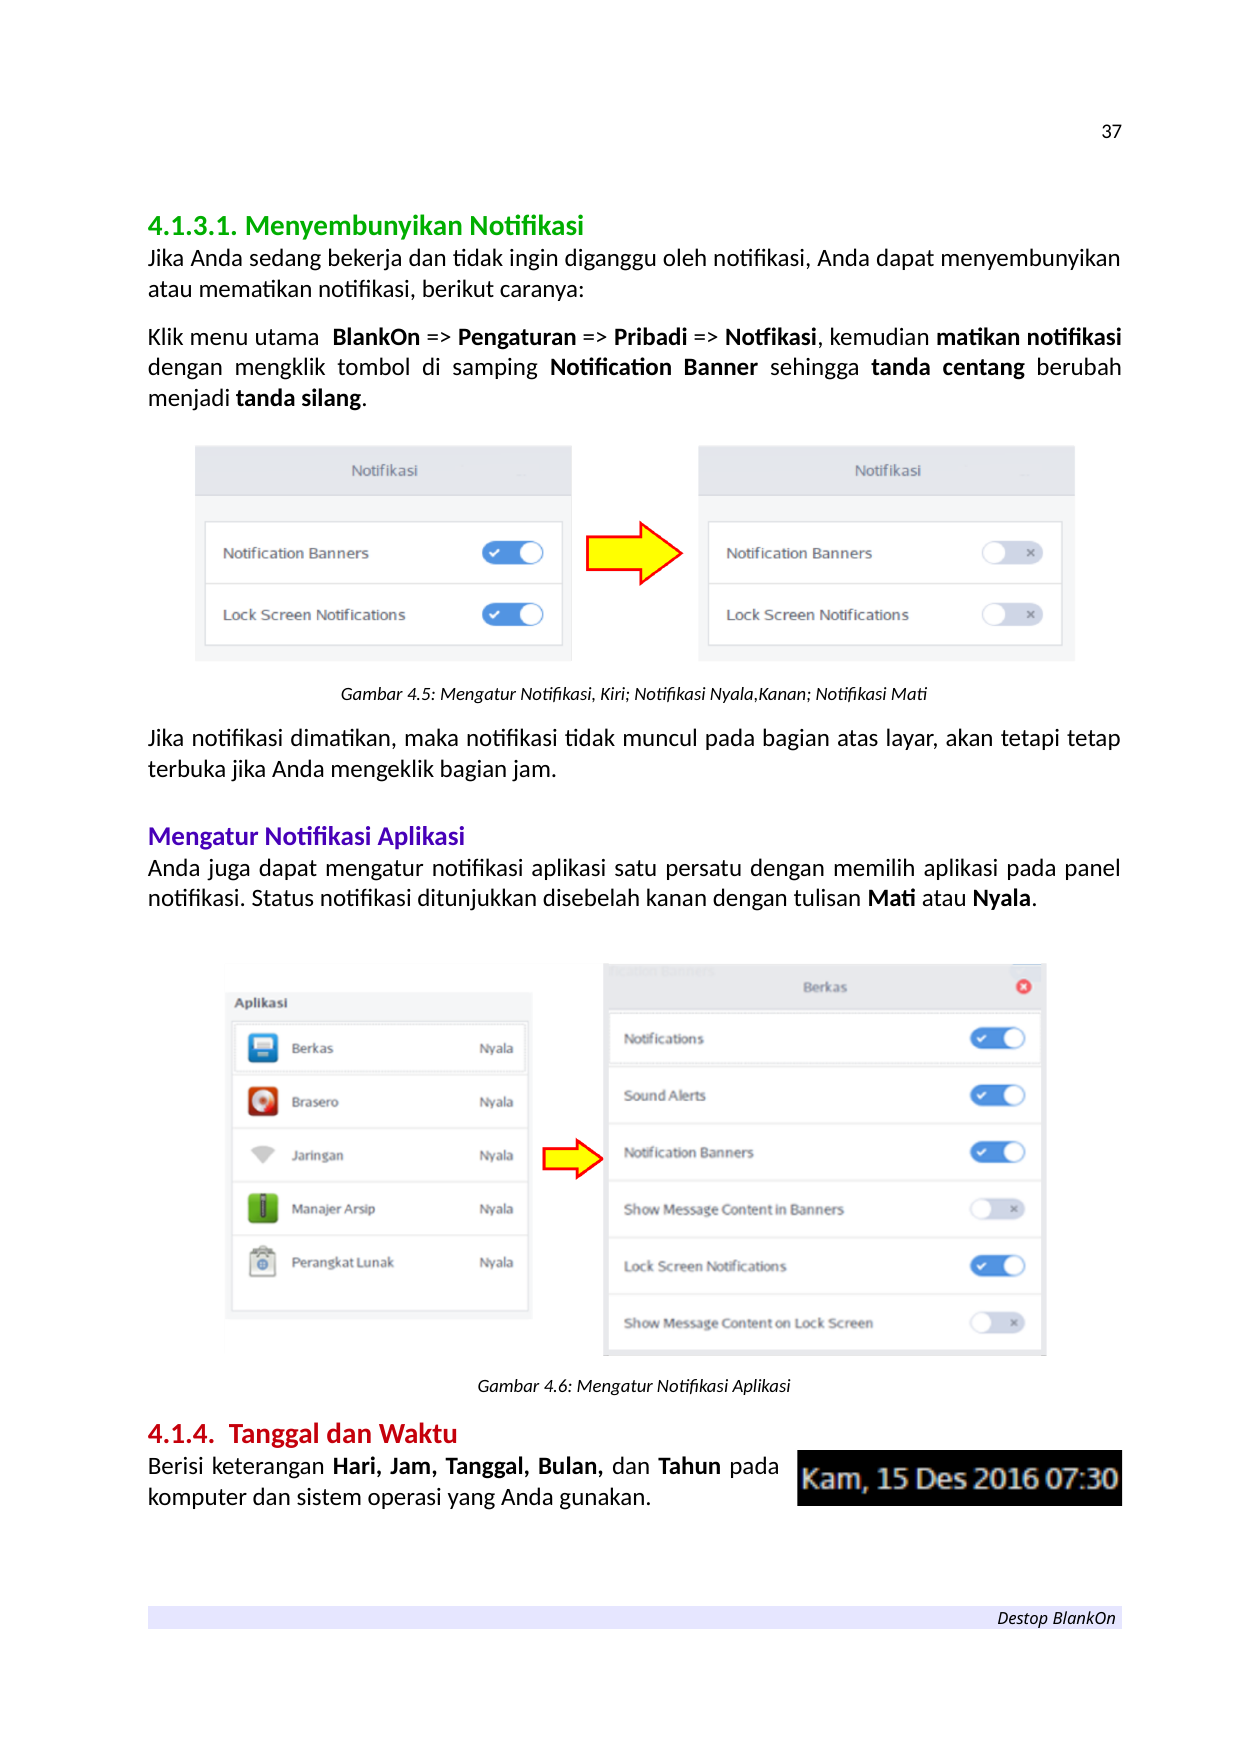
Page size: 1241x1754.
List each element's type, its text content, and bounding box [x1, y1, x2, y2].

text Klik menu utama BlankOn => Pengaturan => Pribadi => Notfikasi, kemudian matikan notifikasi dengan mengklik tombol di samping Notification Banner sehingga tanda centang berubah menjadi tanda silang. [148, 321, 1122, 413]
text Jika notifikasi dimatikan, maka notifikasi tidak muncul pada bagian atas layar, akan tetapi tetap terbuka jika Anda mengeklik bagian jam. [148, 430, 1122, 783]
text Anda juga dapat mengatur notifikasi aplikasi satu persatu dengan memilih aplikasi pada panel notifikasi. Status notifikasi ditunjukkan disebelah kanan dengan tulisan Mati atau Nyala. [148, 852, 1122, 913]
picture [191, 442, 1078, 664]
text Jika Anda sedang bekerja dan tidak ingin diganggu oleh notifikasi, Anda dapat menyembunyikan atau mematikan notifikasi, berikut caranya: [148, 242, 1122, 303]
picture [797, 1450, 1123, 1506]
picture [221, 960, 1049, 1357]
text Gambar 4.6: Mengatur Notifikasi Aplikasi [221, 1357, 1048, 1397]
text Gambar 4.5: Mengatur Notifikasi, Kiri; Notifikasi Nyala,Kanan; Notifikasi Mati [192, 664, 1078, 705]
subtitle Menyembunyikan Notifikasi [148, 207, 1122, 242]
subtitle Mengatur Notifikasi Aplikasi [148, 819, 1122, 852]
text Berisi keterangan Hari, Jam, Tanggal, Bulan, dan Tahun pada komputer dan sistem operasi yang Anda gunakan. [148, 1450, 1122, 1511]
subtitle Tanggal dan Waktu [148, 948, 1122, 1450]
